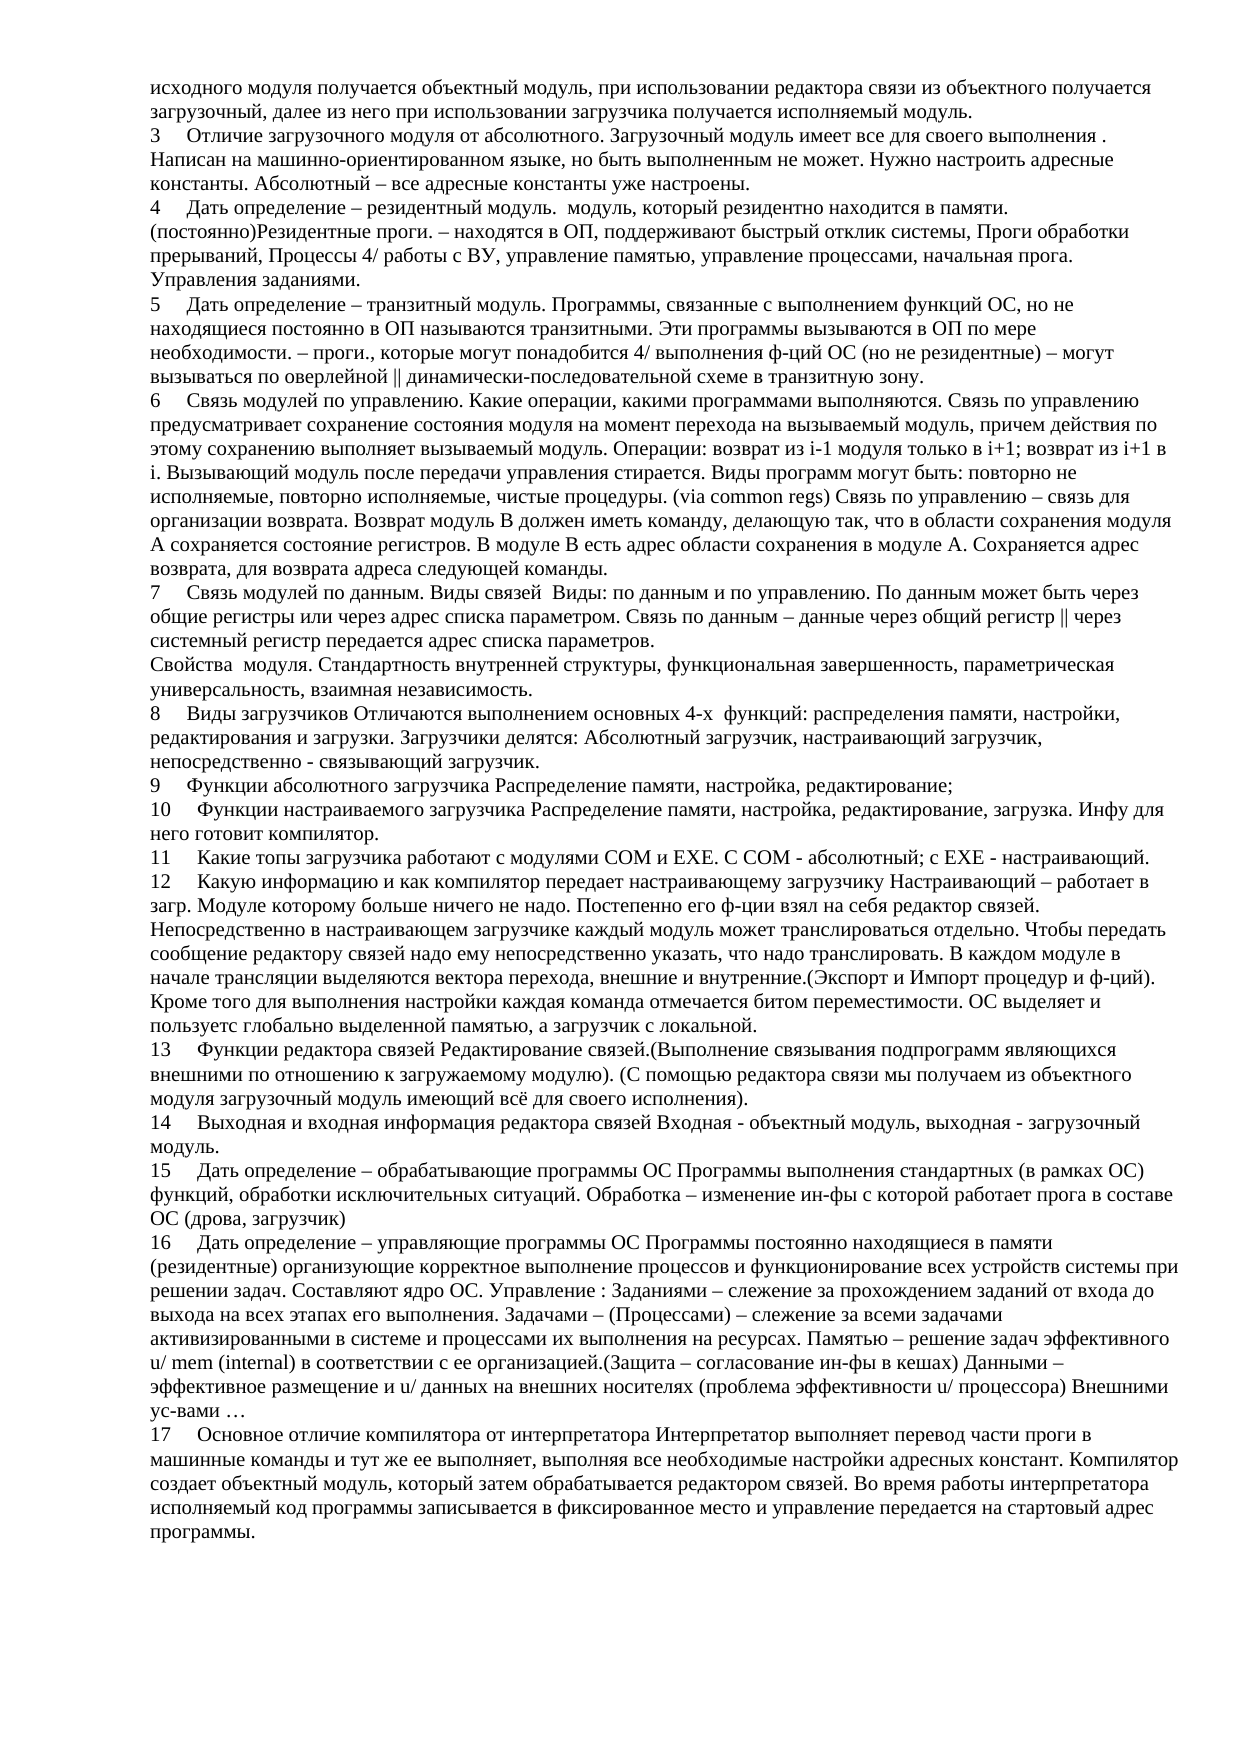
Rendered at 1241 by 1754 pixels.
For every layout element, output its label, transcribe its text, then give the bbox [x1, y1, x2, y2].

text 10 Функции настраиваемого загрузчика Распределение памяти, настройка, редактирование, загрузка. Инфу для него готовит компилятор. [150, 797, 1181, 845]
text 14 Выходная и входная информация редактора связей Входная - объектный модуль, выходная - загрузочный модуль. [150, 1109, 1181, 1158]
text 17 Основное отличие компилятора от интерпретатора Интерпретатор выполняет перевод части проги в машинные команды и тут же ее выполняет, выполняя все необходимые настройки адресных констант. Компилятор создает объектный модуль, который затем обрабатывается редактором связей. Во время работы интерпретатора исполняемый код программы записывается в фиксированное место и управление передается на стартовый адрес программы. [150, 1422, 1181, 1543]
text 15 Дать определение – обрабатывающие программы ОС Программы выполнения стандартных (в рамках ОС) функций, обработки исключительных ситуаций. Обработка – изменение ин-фы с которой работает прога в составе ОС (дрова, загрузчик) [150, 1158, 1181, 1230]
text 13 Функции редактора связей Редактирование связей.(Выполнение связывания подпрограмм являющихся внешними по отношению к загружаемому модулю). (С помощью редактора связи мы получаем из объектного модуля загрузочный модуль имеющий всё для своего исполнения). [150, 1037, 1181, 1109]
text 12 Какую информацию и как компилятор передает настраивающему загрузчику Настраивающий – работает в загр. Модуле которому больше ничего не надо. Постепенно его ф-ции взял на себя редактор связей. Непосредственно в настраивающем загрузчике каждый модуль может транслироваться отдельно. Чтобы передать сообщение редактору связей надо ему непосредственно указать, что надо транслировать. В каждом модуле в начале трансляции выделяются вектора перехода, внешние и внутренние.(Экспорт и Импорт процедур и ф-ций). Кроме того для выполнения настройки каждая команда отмечается битом переместимости. ОС выделяет и пользуетс глобально выделенной памятью, а загрузчик с локальной. [150, 869, 1181, 1037]
text 6 Связь модулей по управлению. Какие операции, какими программами выполняются. Связь по управлению предусматривает сохранение состояния модуля на момент перехода на вызываемый модуль, причем действия по этому сохранению выполняет вызываемый модуль. Операции: возврат из i-1 модуля только в i+1; возврат из i+1 в i. Вызывающий модуль после передачи управления стирается. Виды программ могут быть: повторно не исполняемые, повторно исполняемые, чистые процедуры. (via common regs) Связь по управлению – связь для организации возврата. Возврат модуль В должен иметь команду, делающую так, что в области сохранения модуля А сохраняется состояние регистров. В модуле В есть адрес области сохранения в модуле А. Сохраняется адрес возврата, для возврата адреса следующей команды. [150, 388, 1181, 580]
text 16 Дать определение – управляющие программы ОС Программы постоянно находящиеся в памяти (резидентные) организующие корректное выполнение процессов и функционирование всех устройств системы при решении задач. Составляют ядро ОС. Управление : Заданиями – слежение за прохождением заданий от входа до выхода на всех этапах его выполнения. Задачами – (Процессами) – слежение за всеми задачами активизированными в системе и процессами их выполнения на ресурсах. Памятью – решение задач эффективного u/ mem (internal) в соответствии с ее организацией.(Защита – согласование ин-фы в кешах) Данными – эффективное размещение и u/ данных на внешних носителях (проблема эффективности u/ процессора) Внешними ус-вами … [150, 1230, 1181, 1422]
text 4 Дать определение – резидентный модуль. модуль, который резидентно находится в памяти. (постоянно)Резидентные проги. – находятся в ОП, поддерживают быстрый отклик системы, Проги обработки прерываний, Процессы 4/ работы с ВУ, управление памятью, управление процессами, начальная прога. Управления заданиями. [150, 195, 1181, 291]
text 3 Отличие загрузочного модуля от абсолютного. Загрузочный модуль имеет все для своего выполнения . Написан на машинно-ориентированном языке, но быть выполненным не может. Нужно настроить адресные константы. Абсолютный – все адресные константы уже настроены. [150, 123, 1181, 195]
text 9 Функции абсолютного загрузчика Распределение памяти, настройка, редактирование; [150, 773, 1181, 797]
text Свойства модуля. Стандартность внутренней структуры, функциональная завершенность, параметрическая универсальность, взаимная независимость. [150, 652, 1181, 701]
text 5 Дать определение – транзитный модуль. Программы, связанные с выполнением функций ОС, но не находящиеся постоянно в ОП называются транзитными. Эти программы вызываются в ОП по мере необходимости. – проги., которые могут понадобится 4/ выполнения ф-ций ОС (но не резидентные) – могут вызываться по оверлейной || динамически-последовательной схеме в транзитную зону. [150, 291, 1181, 388]
text исходного модуля получается объектный модуль, при использовании редактора связи из объектного получается загрузочный, далее из него при использовании загрузчика получается исполняемый модуль. [150, 75, 1181, 123]
text 8 Виды загрузчиков Отличаются выполнением основных 4-х функций: распределения памяти, настройки, редактирования и загрузки. Загрузчики делятся: Абсолютный загрузчик, настраивающий загрузчик, непосредственно - связывающий загрузчик. [150, 701, 1181, 773]
text 11 Какие топы загрузчика работают с модулями СОМ и ЕХЕ. С COM - абсолютный; c EXE - настраивающий. [150, 845, 1181, 869]
text 7 Связь модулей по данным. Виды связей Виды: по данным и по управлению. По данным может быть через общие регистры или через адрес списка параметром. Связь по данным – данные через общий регистр || через системный регистр передается адрес списка параметров. [150, 580, 1181, 652]
